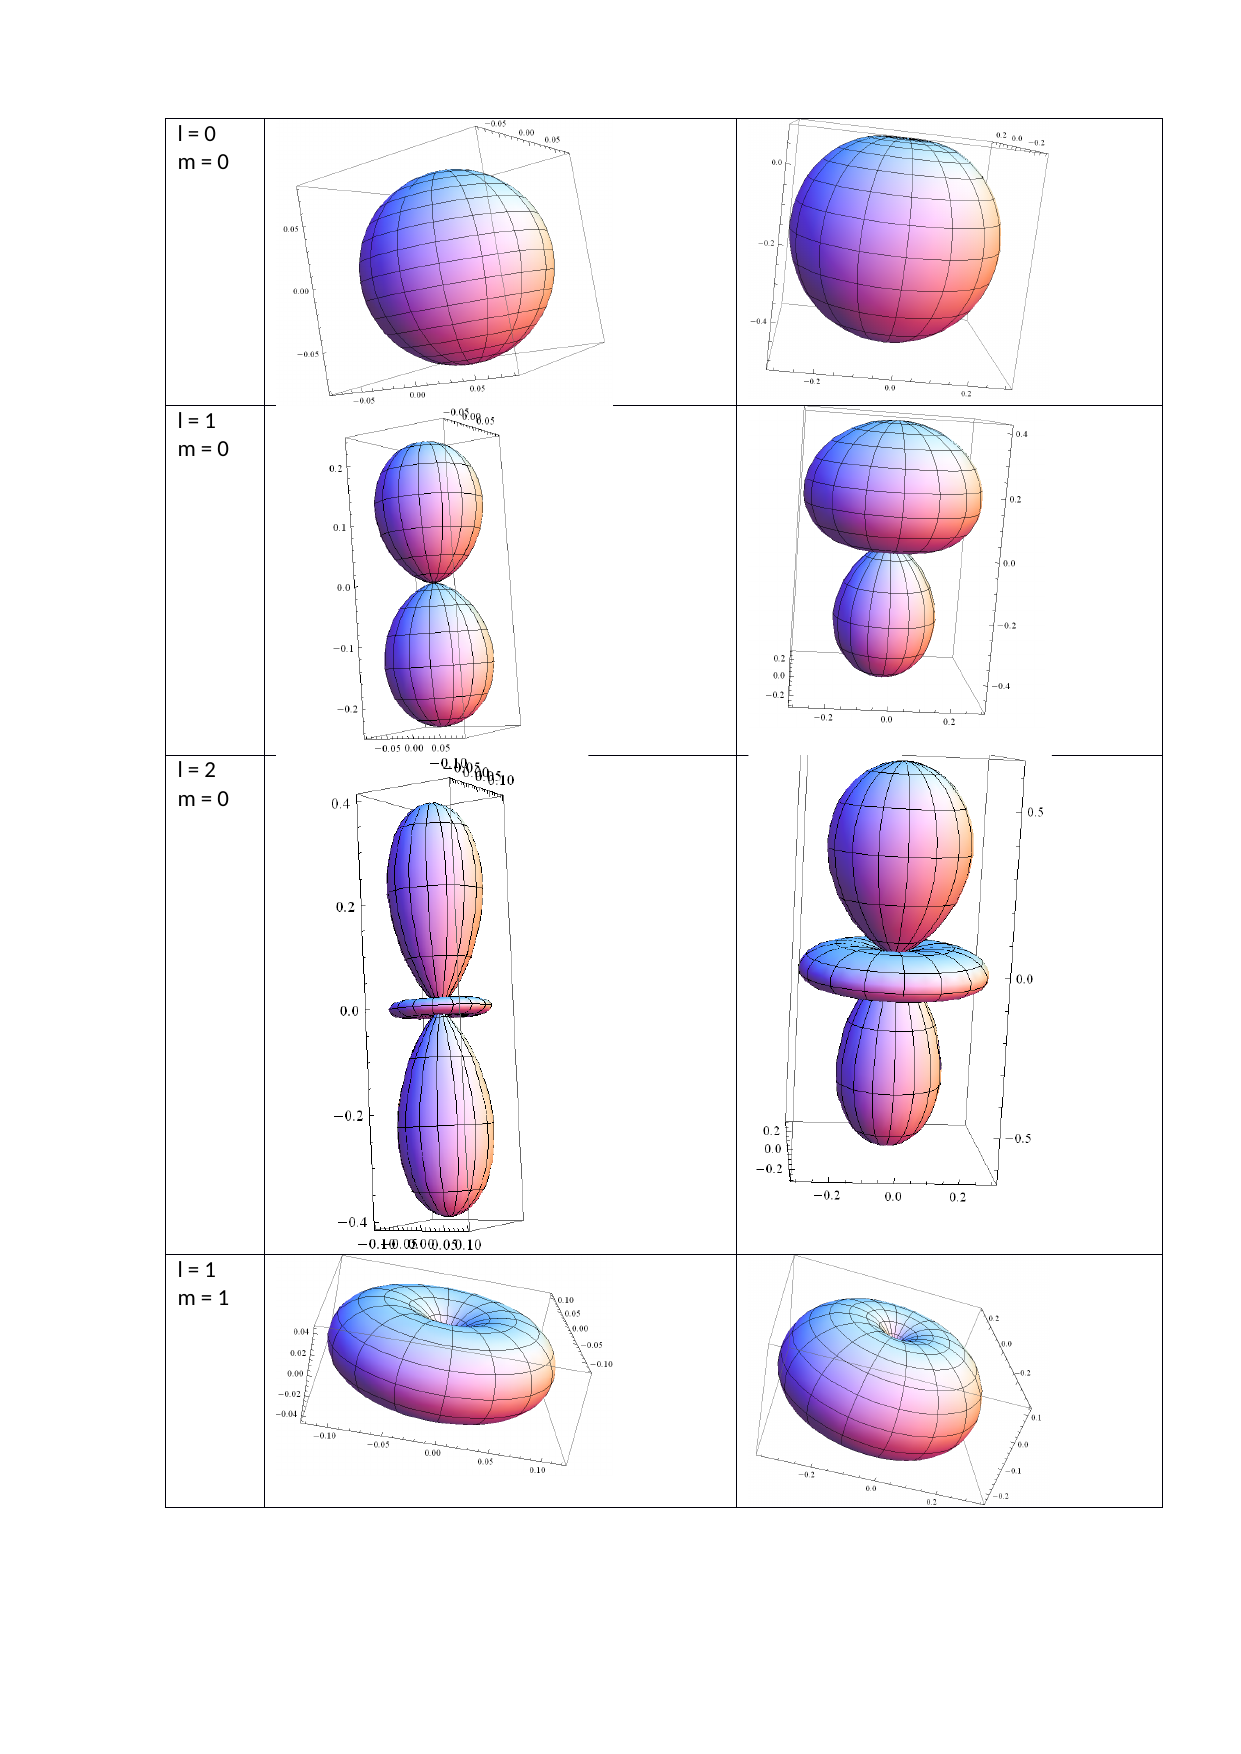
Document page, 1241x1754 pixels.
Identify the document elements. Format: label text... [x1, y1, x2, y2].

table_cell [737, 1255, 748, 1507]
table_cell [265, 756, 276, 1254]
table_cell [265, 406, 276, 754]
table_cell l = 1 m = 1 [166, 1255, 264, 1507]
table_cell [265, 1255, 736, 1507]
table_cell [737, 756, 1162, 1254]
table_cell l = 1 m = 0 [166, 406, 264, 754]
table_cell l = 0 m = 0 [166, 119, 264, 405]
table_cell [569, 406, 736, 754]
table_cell [265, 119, 276, 405]
table_cell [589, 756, 736, 1254]
table_cell [737, 119, 1162, 405]
table_cell [737, 406, 1162, 754]
table_cell [1050, 1255, 1162, 1507]
table_cell l = 2 m = 0 [166, 756, 264, 1254]
table_cell [613, 119, 736, 405]
